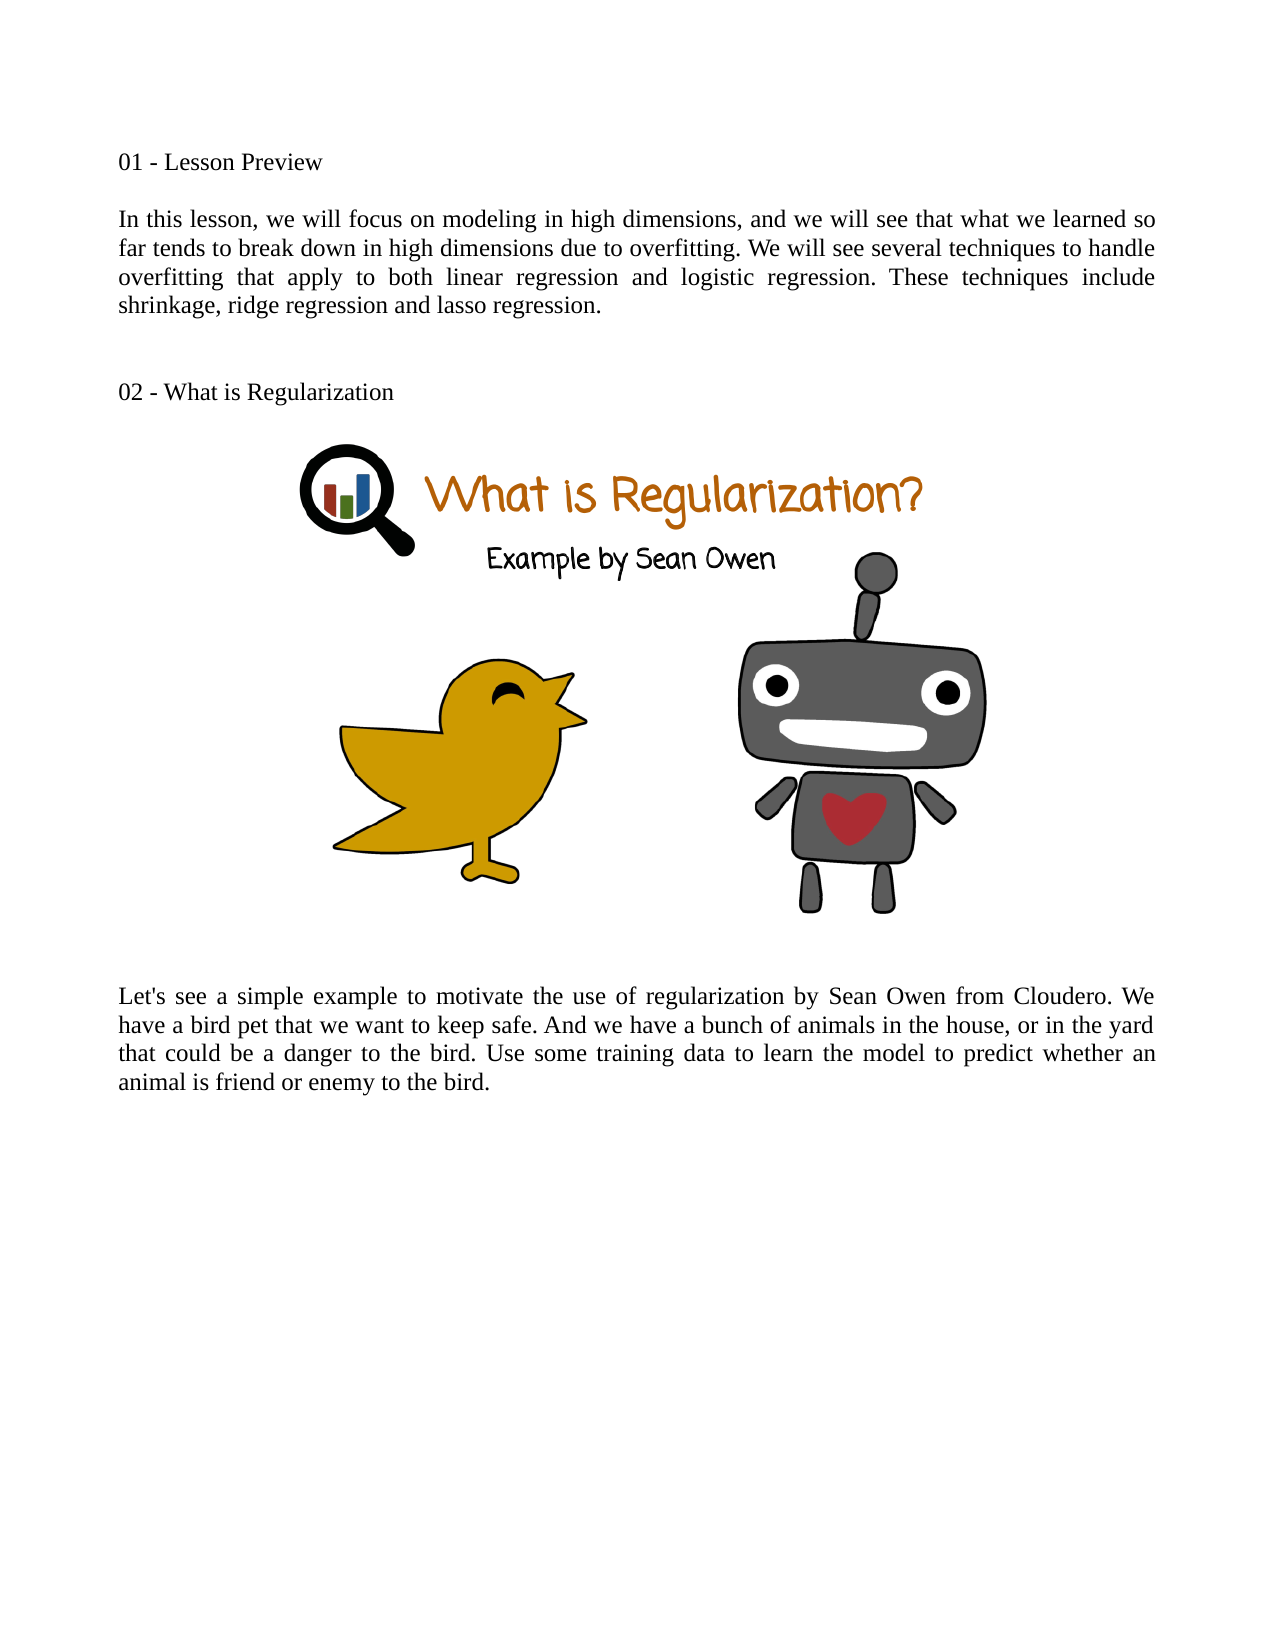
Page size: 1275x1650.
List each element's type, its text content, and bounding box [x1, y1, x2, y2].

text 01 - Lesson Preview [118, 147, 1157, 176]
text In this lesson, we will focus on modeling in high dimensions, and we will see that what we learned so far tends to break down in high dimensions due to overfitting. We will see several techniques to handle overfitting that apply to both linear regression and logistic regression. These techniques include shrinkage, ridge regression and lasso regression. [118, 204, 1157, 319]
text 02 - What is Regularization [118, 377, 1157, 406]
text Let's see a simple example to motivate the use of regularization by Sean Owen from Cloudero. We have a bird pet that we want to keep safe. And we have a bunch of animals in the house, or in the yard that could be a danger to the bird. Use some training data to learn the model to predict whether an animal is friend or enemy to the bird. [118, 981, 1157, 1096]
picture [118, 434, 1157, 924]
